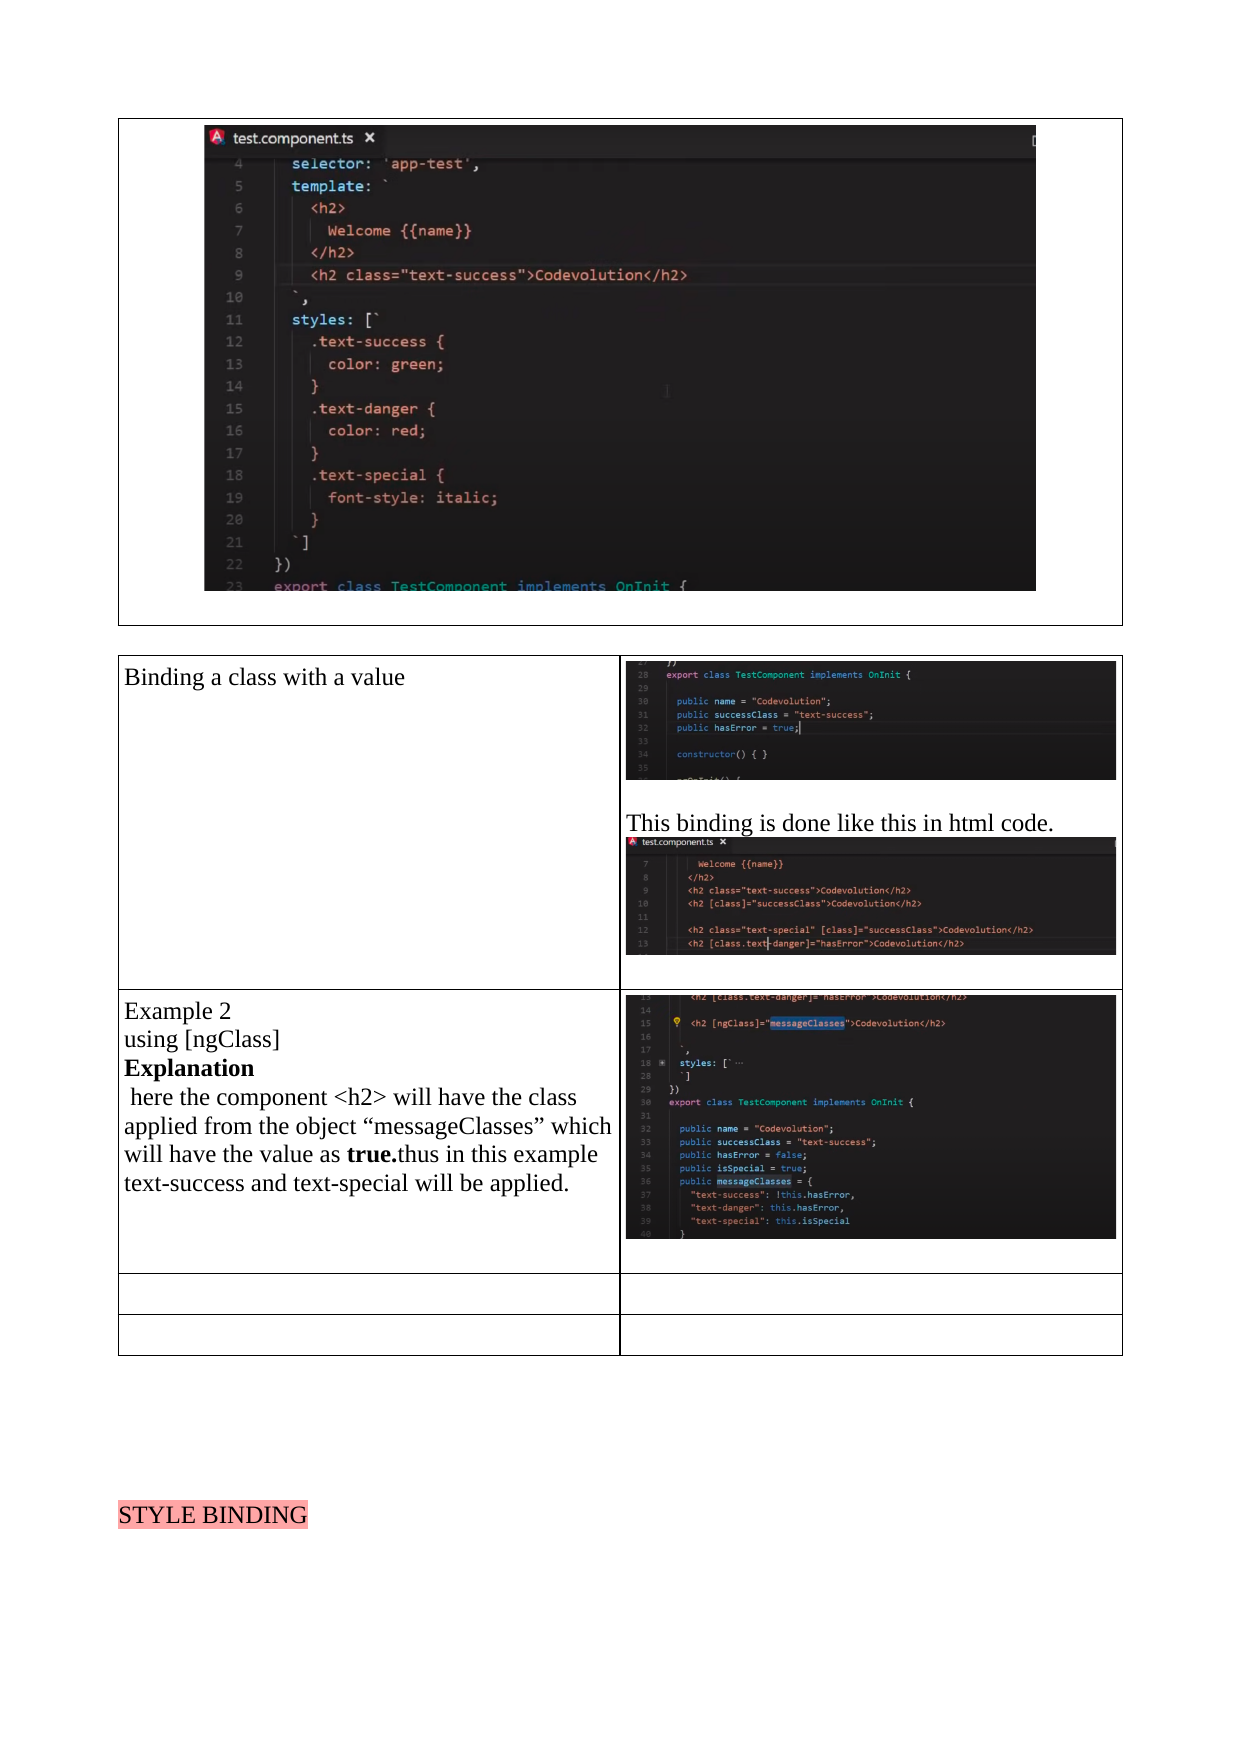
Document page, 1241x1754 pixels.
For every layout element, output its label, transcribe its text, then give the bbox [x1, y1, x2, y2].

table_header Binding a class with a value [119, 656, 619, 989]
table_cell Example 2 using [ngClass] Explanation here the component <h2> will have the class applied from the object “messageClasses” which will have the value as true.thus in this example text-success and text-special will be applied. [119, 990, 619, 1273]
picture [204, 125, 1036, 591]
table_cell [621, 1315, 1122, 1355]
table_cell [119, 1274, 619, 1314]
table_cell [621, 990, 1122, 1273]
table_cell [119, 1315, 619, 1355]
table_header This binding is done like this in html code. [621, 656, 1122, 989]
table_header [119, 119, 1122, 625]
text STYLE BINDING [118, 1500, 1122, 1529]
picture [625, 995, 1117, 1239]
table_cell [621, 1274, 1122, 1314]
picture [625, 837, 1117, 955]
picture [625, 661, 1117, 780]
